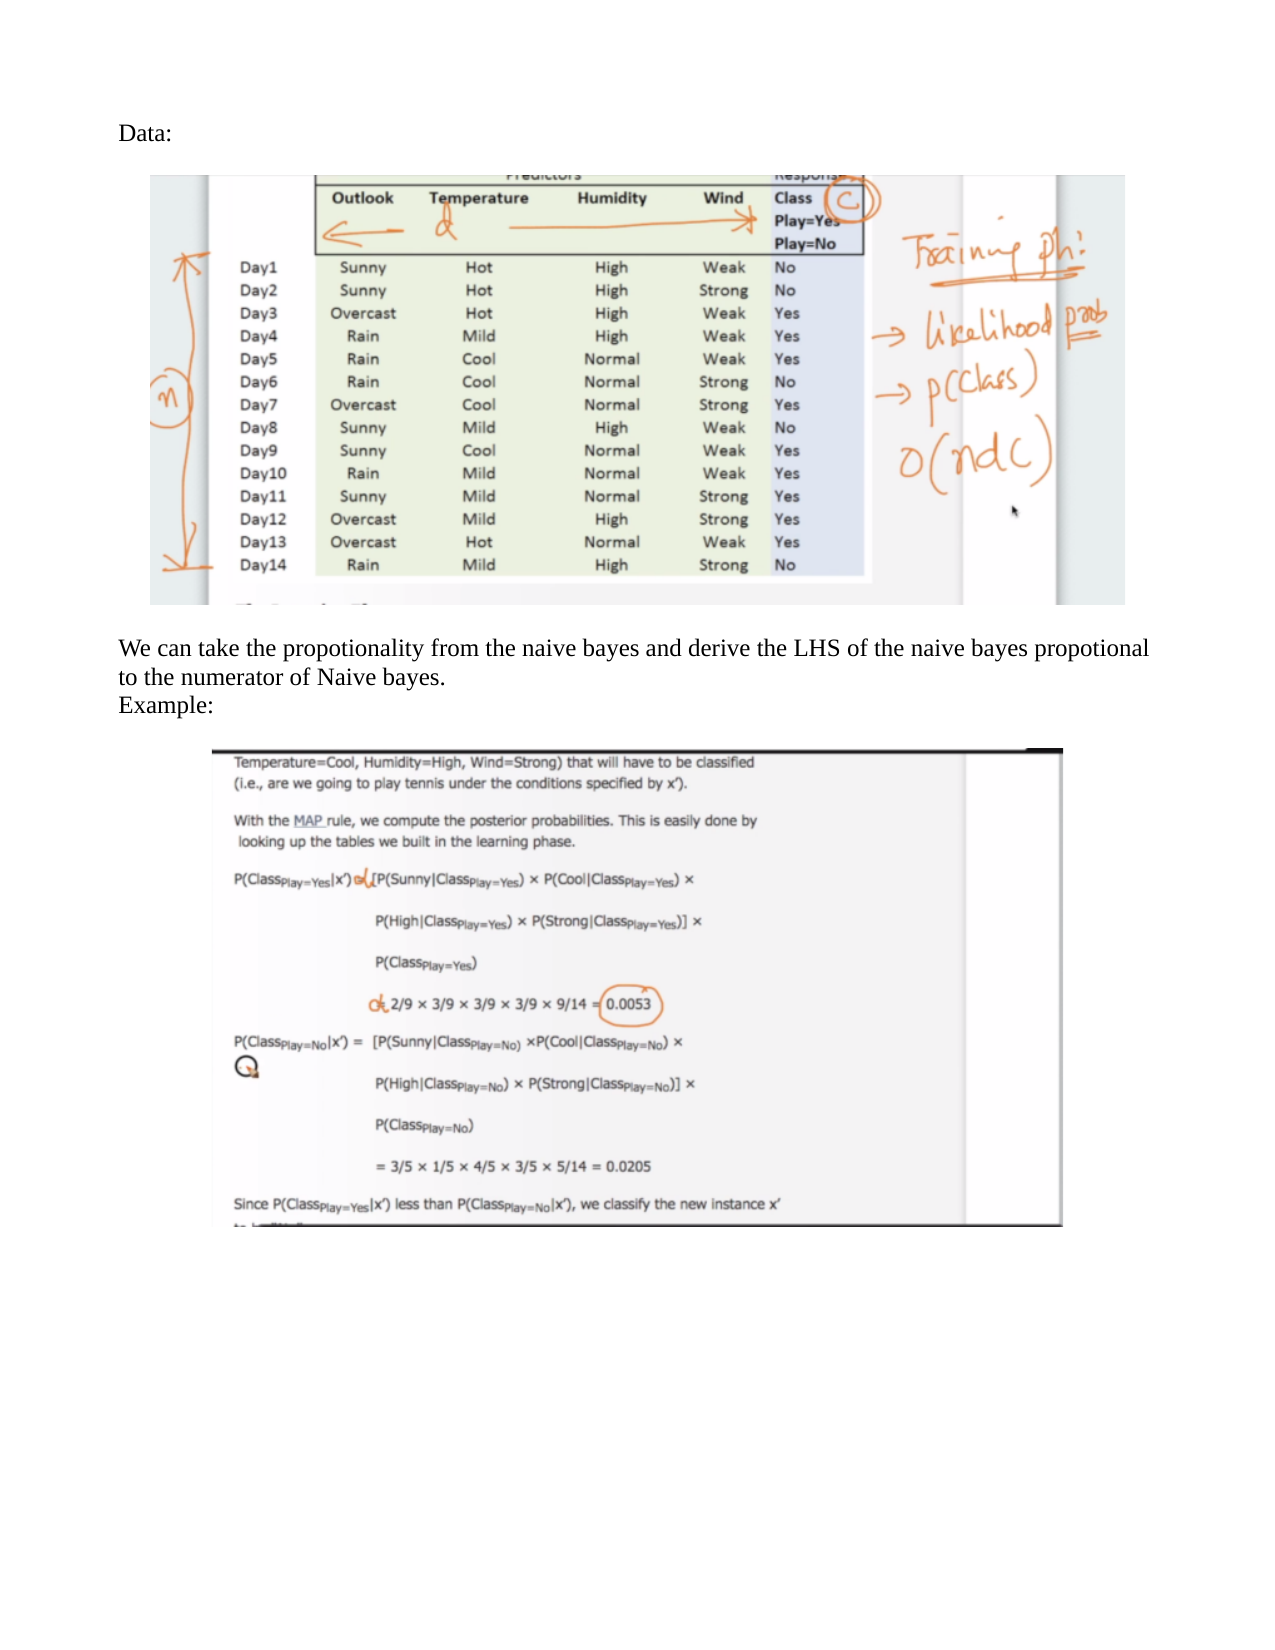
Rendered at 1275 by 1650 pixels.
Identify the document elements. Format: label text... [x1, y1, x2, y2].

text We can take the propotionality from the naive bayes and derive the LHS of the naive bayes propotional to the numerator of Naive bayes. [118, 633, 1157, 691]
text Data: [118, 118, 1157, 147]
picture [211, 748, 1064, 1227]
text Example: [118, 691, 1157, 719]
picture [150, 175, 1125, 605]
